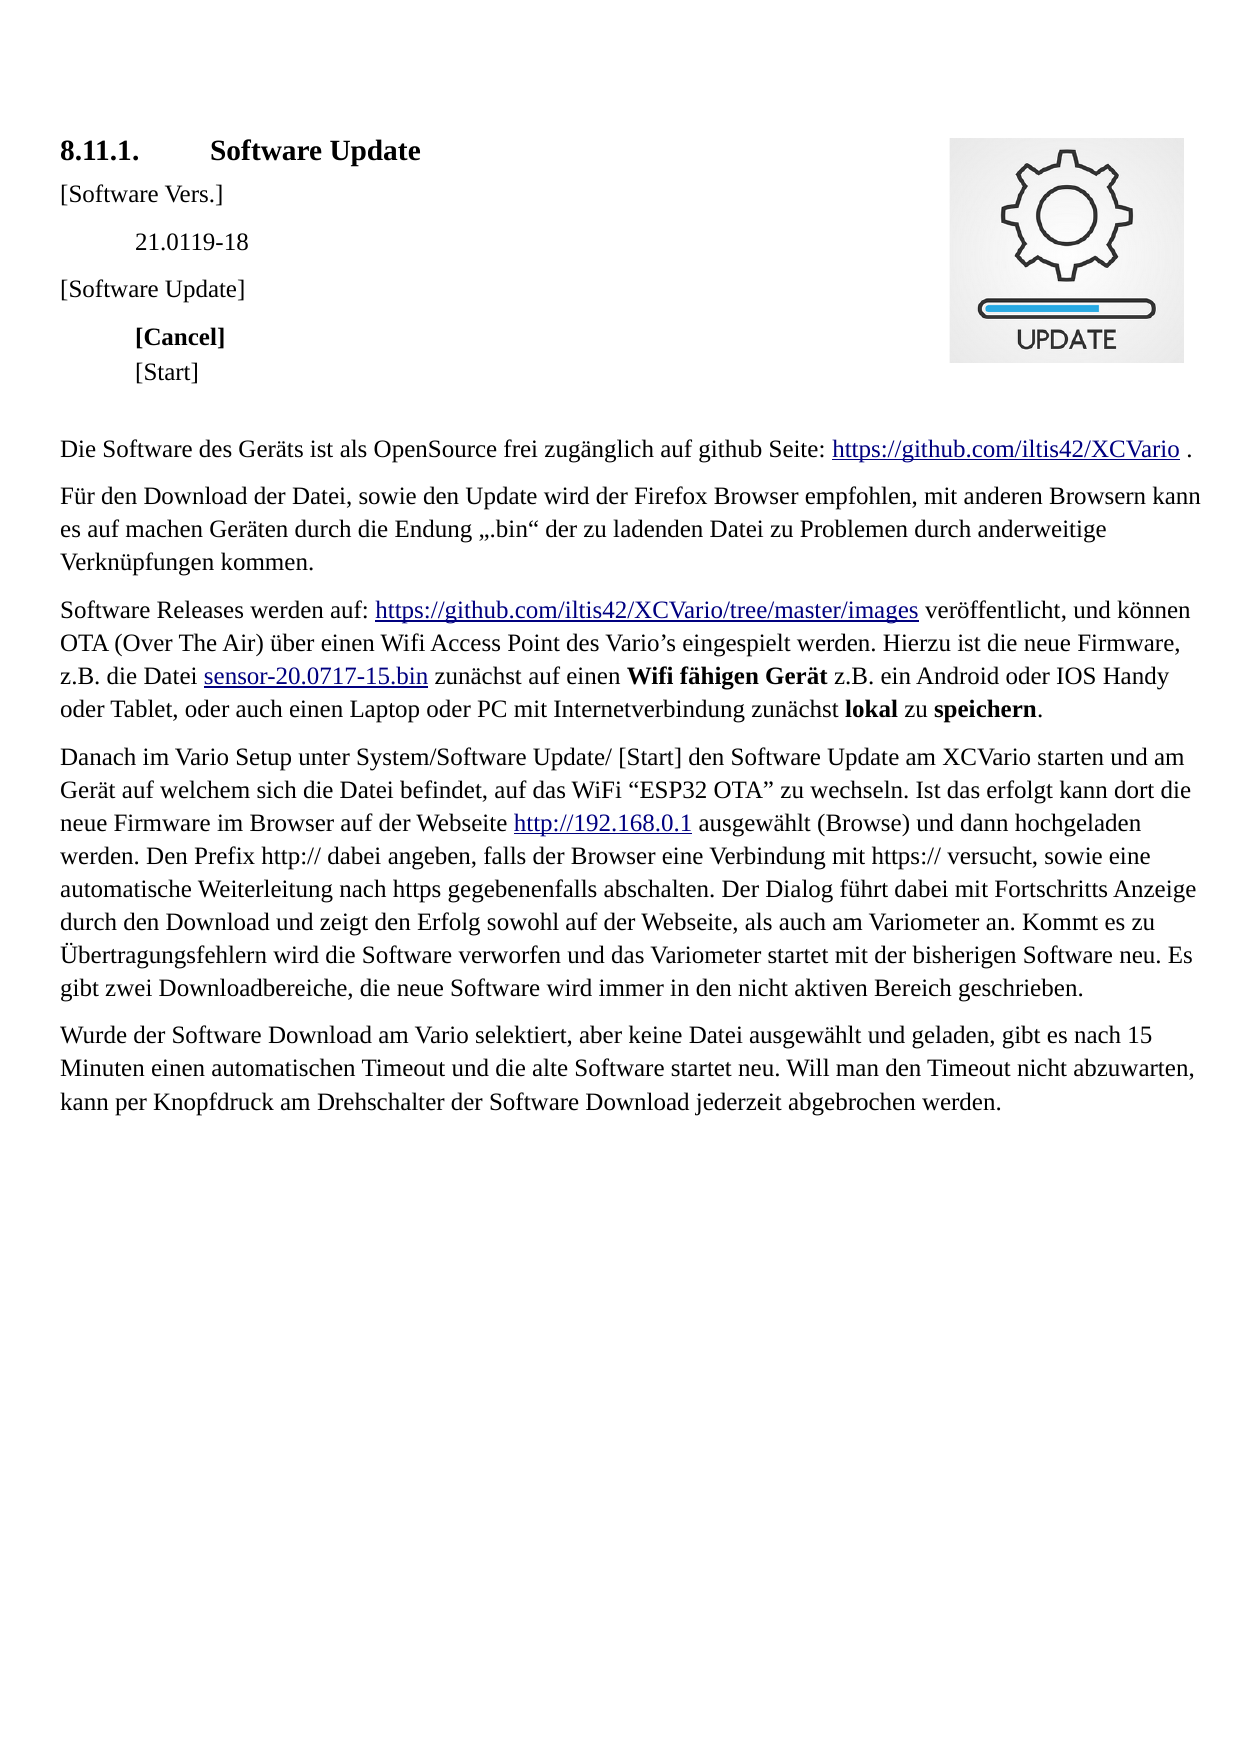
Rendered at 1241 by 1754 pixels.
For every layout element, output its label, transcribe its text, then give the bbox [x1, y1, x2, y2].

text [Cancel] [60, 322, 949, 351]
text [Software Vers.] [60, 179, 949, 208]
text [1184, 179, 1207, 208]
picture [949, 138, 1184, 363]
text Die Software des Geräts ist als OpenSource frei zugänglich auf github Seite: https://github.com/iltis42/XCVario . [60, 434, 1207, 463]
text Wurde der Software Download am Vario selektiert, aber keine Datei ausgewählt und geladen, gibt es nach 15 Minuten einen automatischen Timeout und die alte Software startet neu. Will man den Timeout nicht abzuwarten, kann per Knopfdruck am Drehschalter der Software Download jederzeit abgebrochen werden. [60, 1021, 1207, 1115]
text [1184, 322, 1207, 351]
text [Start] [60, 357, 1207, 386]
text [1184, 274, 1207, 303]
text Software Releases werden auf: https://github.com/iltis42/XCVario/tree/master/images veröffentlicht, und können OTA (Over The Air) über einen Wifi Access Point des Vario’s eingespielt werden. Hierzu ist die neue Firmware, z.B. die Datei sensor-20.0717-15.bin zunächst auf einen Wifi fähigen Gerät z.B. ein Android oder IOS Handy oder Tablet, oder auch einen Laptop oder PC mit Internetverbindung zunächst lokal zu speichern. [60, 595, 1207, 723]
text Danach im Vario Setup unter System/Software Update/ [Start] den Software Update am XCVario starten und am Gerät auf welchem sich die Datei befindet, auf das WiFi “ESP32 OTA” zu wechseln. Ist das erfolgt kann dort die neue Firmware im Browser auf der Webseite http://192.168.0.1 ausgewählt (Browse) und dann hochgeladen werden. Den Prefix http:// dabei angeben, falls der Browser eine Verbindung mit https:// versucht, sowie eine automatische Weiterleitung nach https gegebenenfalls abschalten. Der Dialog führt dabei mit Fortschritts Anzeige durch den Download und zeigt den Erfolg sowohl auf der Webseite, als auch am Variometer an. Kommt es zu Übertragungsfehlern wird die Software verworfen und das Variometer startet mit der bisherigen Software neu. Es gibt zwei Downloadbereiche, die neue Software wird immer in den nicht aktiven Bereich geschrieben. [60, 742, 1207, 1002]
text Für den Download der Datei, sowie den Update wird der Firefox Browser empfohlen, mit anderen Browsern kann es auf machen Geräten durch die Endung „.bin“ der zu ladenden Datei zu Problemen durch anderweitige Verknüpfungen kommen. [60, 481, 1207, 576]
text [Software Update] [60, 274, 949, 303]
subtitle Software Update [60, 133, 1207, 166]
text [1184, 227, 1207, 255]
text 21.0119-18 [60, 227, 949, 255]
